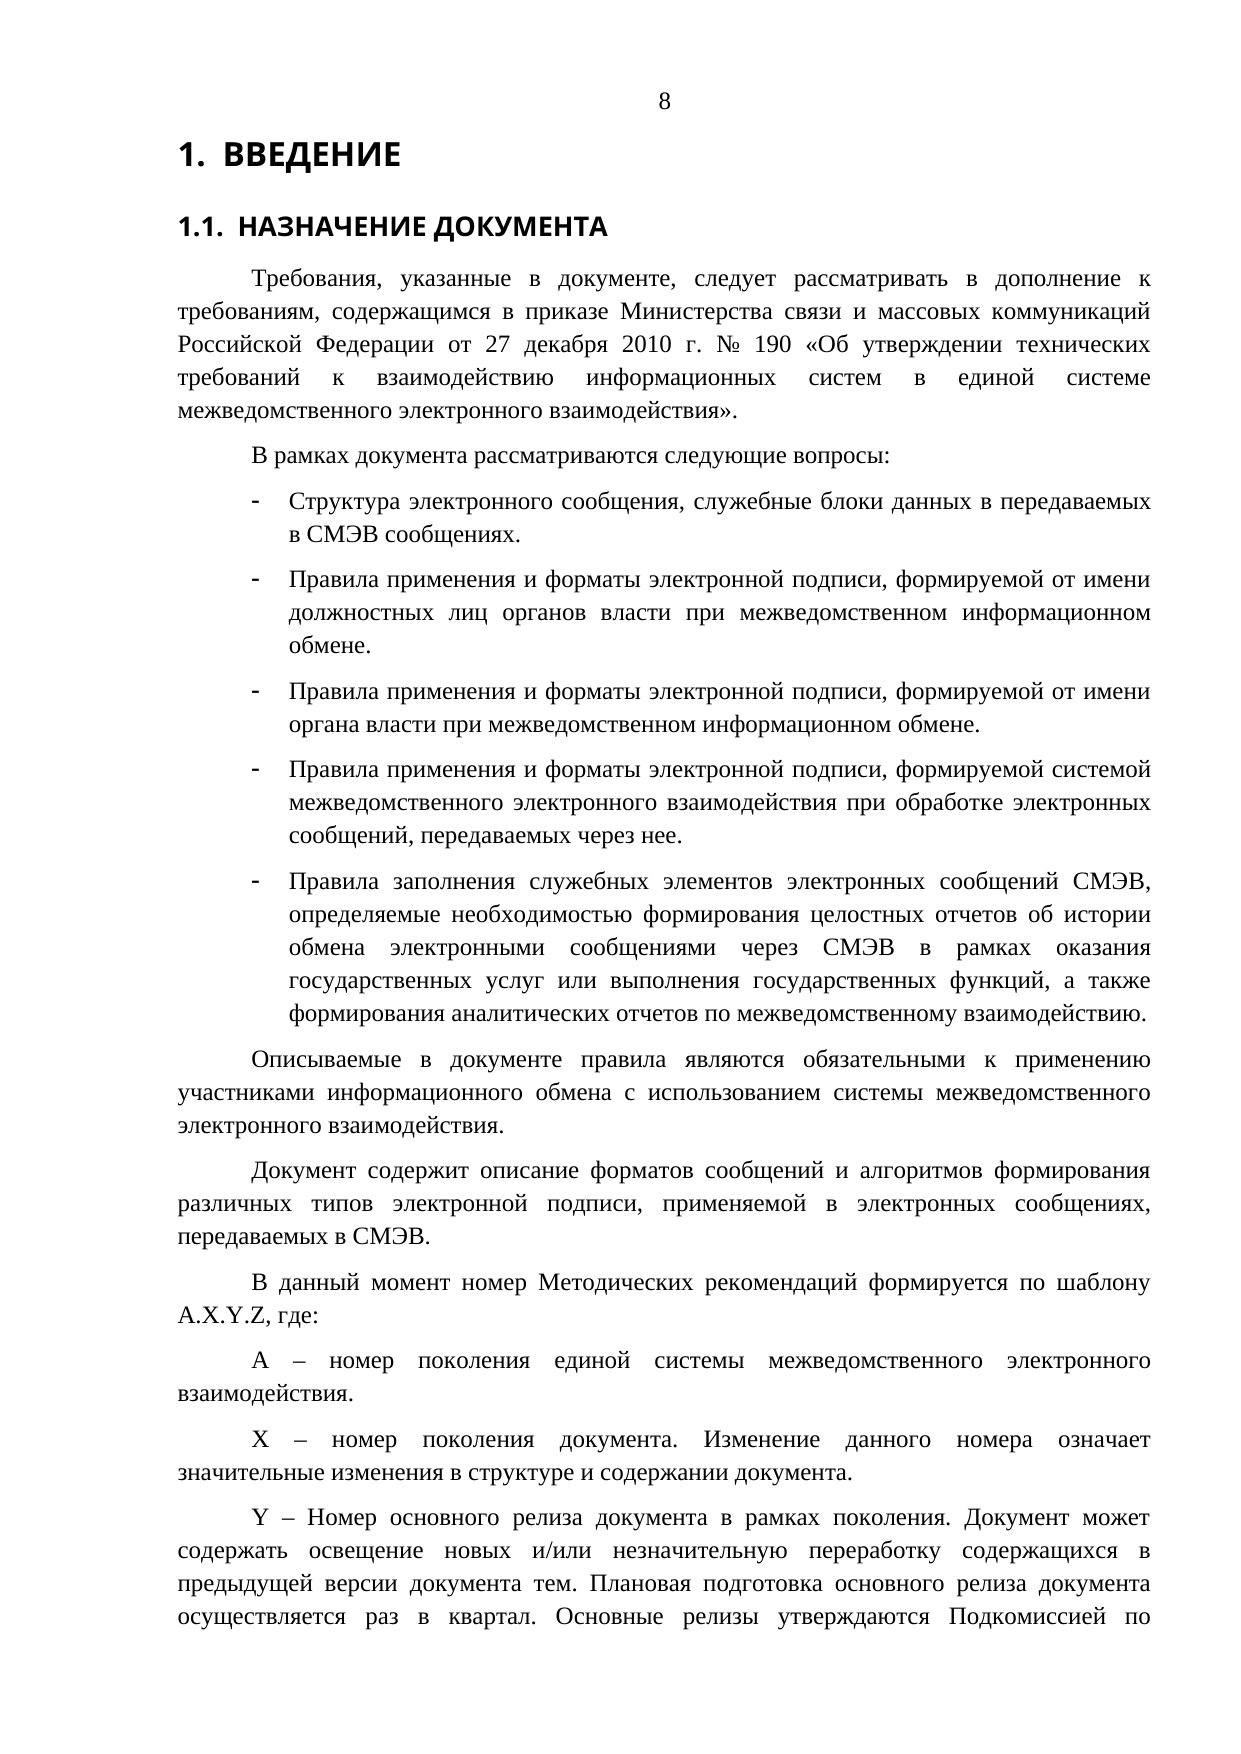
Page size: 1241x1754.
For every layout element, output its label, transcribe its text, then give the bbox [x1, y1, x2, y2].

list Правила применения и форматы электронной подписи, формируемой от имени должностных лиц органов власти при межведомственном информационном обмене. [251, 564, 1152, 659]
subtitle Введение [177, 131, 1152, 176]
text Требования, указанные в документе, следует рассматривать в дополнение к требованиям, содержащимся в приказе Министерства связи и массовых коммуникаций Российской Федерации от 27 декабря 2010 г. № 190 «Об утверждении технических требований к взаимодействию информационных систем в единой системе межведомственного электронного взаимодействия». [177, 263, 1152, 423]
text Описываемые в документе правила являются обязательными к применению участниками информационного обмена с использованием системы межведомственного электронного взаимодействия. [177, 1044, 1152, 1138]
list Правила применения и форматы электронной подписи, формируемой от имени органа власти при межведомственном информационном обмене. [251, 676, 1152, 738]
text В данный момент номер Методических рекомендаций формируется по шаблону A.X.Y.Z, где: [177, 1267, 1152, 1328]
list Структура электронного сообщения, служебные блоки данных в передаваемых в СМЭВ сообщениях. [251, 486, 1152, 548]
subtitle Назначение документа [177, 208, 1152, 245]
text Y – Номер основного релиза документа в рамках поколения. Документ может содержать освещение новых и/или незначительную переработку содержащихся в предыдущей версии документа тем. Плановая подготовка основного релиза документа осуществляется раз в квартал. Основные релизы утверждаются Подкомиссией по [177, 1502, 1152, 1630]
text A – номер поколения единой системы межведомственного электронного взаимодействия. [177, 1345, 1152, 1407]
list Правила заполнения служебных элементов электронных сообщений СМЭВ, определяемые необходимостью формирования целостных отчетов об истории обмена электронными сообщениями через СМЭВ в рамках оказания государственных услуг или выполнения государственных функций, а также формирования аналитических отчетов по межведомственному взаимодействию. [251, 866, 1152, 1027]
text X – номер поколения документа. Изменение данного номера означает значительные изменения в структуре и содержании документа. [177, 1424, 1152, 1486]
text Документ содержит описание форматов сообщений и алгоритмов формирования различных типов электронной подписи, применяемой в электронных сообщениях, передаваемых в СМЭВ. [177, 1155, 1152, 1250]
list Правила применения и форматы электронной подписи, формируемой системой межведомственного электронного взаимодействия при обработке электронных сообщений, передаваемых через нее. [251, 754, 1152, 849]
text В рамках документа рассматриваются следующие вопросы: [177, 440, 1152, 469]
